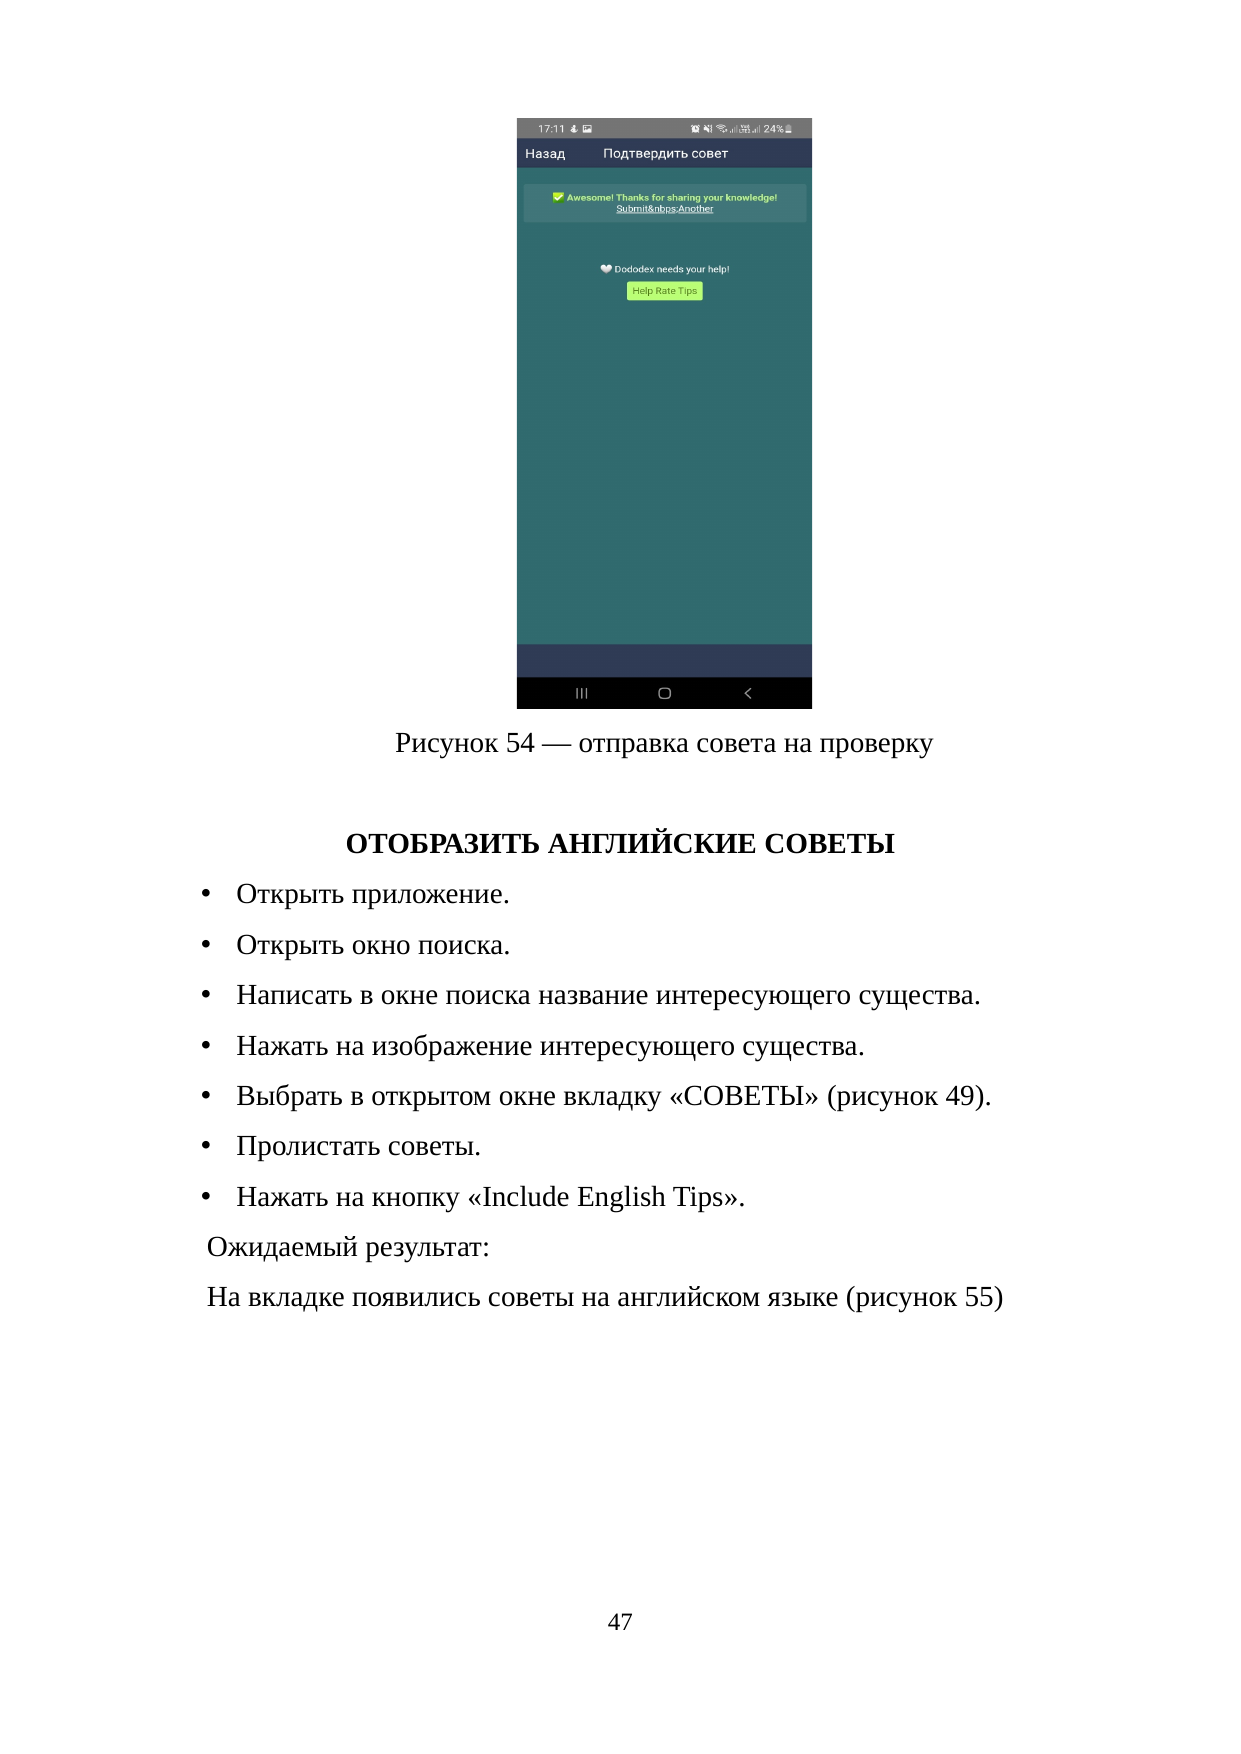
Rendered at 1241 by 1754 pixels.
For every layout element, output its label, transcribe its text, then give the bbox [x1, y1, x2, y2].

list На вкладке появились советы на английском языке (рисунок 55) [118, 1279, 1122, 1313]
list Пролистать советы. [201, 1128, 1122, 1162]
list Нажать на кнопку «Include English Tips». [201, 1179, 1122, 1212]
list Рисунок 54 — отправка совета на проверку [118, 725, 1122, 759]
list Нажать на изображение интересующего существа. [201, 1028, 1122, 1061]
list Открыть приложение. [201, 876, 1122, 910]
picture [516, 118, 813, 709]
list Ожидаемый результат: [118, 1229, 1122, 1263]
list Открыть окно поиска. [201, 927, 1122, 960]
list Написать в окне поиска название интересующего существа. [201, 977, 1122, 1011]
list ОТОБРАЗИТЬ АНГЛИЙСКИЕ СОВЕТЫ [118, 826, 1122, 859]
list Выбрать в открытом окне вкладку «СОВЕТЫ» (рисунок 49). [201, 1078, 1122, 1112]
